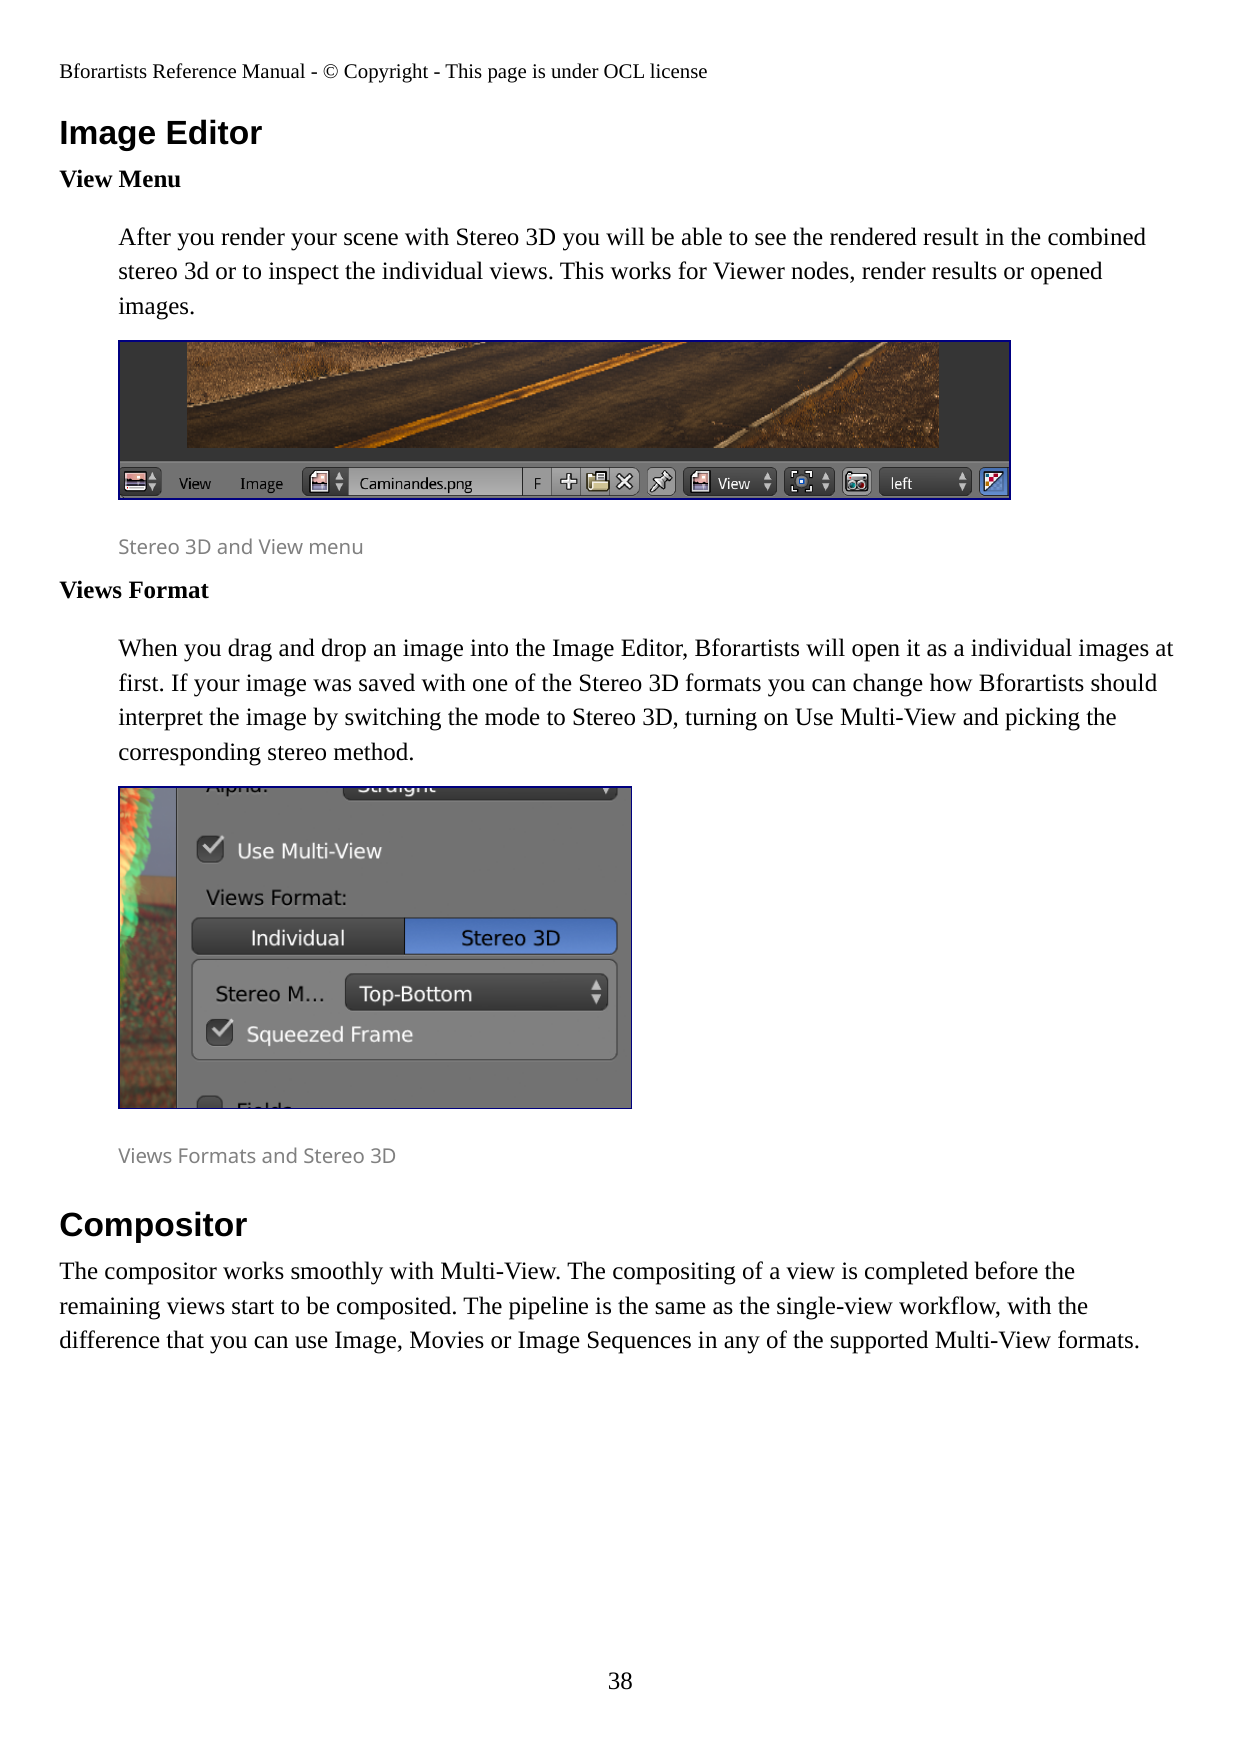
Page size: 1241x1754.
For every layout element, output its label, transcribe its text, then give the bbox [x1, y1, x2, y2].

text Views Formats and Stereo 3D [118, 1138, 1181, 1170]
subtitle View Menu [59, 164, 1181, 192]
text Stereo 3D and View menu [118, 529, 1181, 561]
text After you render your scene with Stereo 3D you will be able to see the rendered result in the combined stereo 3d or to inspect the individual views. This works for Viewer nodes, render results or opened images. [118, 222, 1181, 320]
text The compositor works smoothly with Multi-View. The compositing of a view is completed before the remaining views start to be composited. The pipeline is the same as the single-view workflow, with the difference that you can use Image, Movies or Image Sequences in any of the supported Multi-View formats. [59, 1256, 1181, 1354]
subtitle Compositor [59, 1205, 1181, 1244]
picture [120, 788, 631, 1108]
subtitle Image Editor [59, 113, 1181, 151]
picture [120, 342, 1009, 498]
subtitle Views Format [59, 575, 1181, 604]
text When you drag and drop an image into the Image Editor, Bforartists will open it as a individual images at first. If your image was saved with one of the Stereo 3D formats you can change how Bforartists should interpret the image by switching the mode to Stereo 3D, turning on Use Multi-View and picking the corresponding stereo method. [118, 633, 1181, 766]
